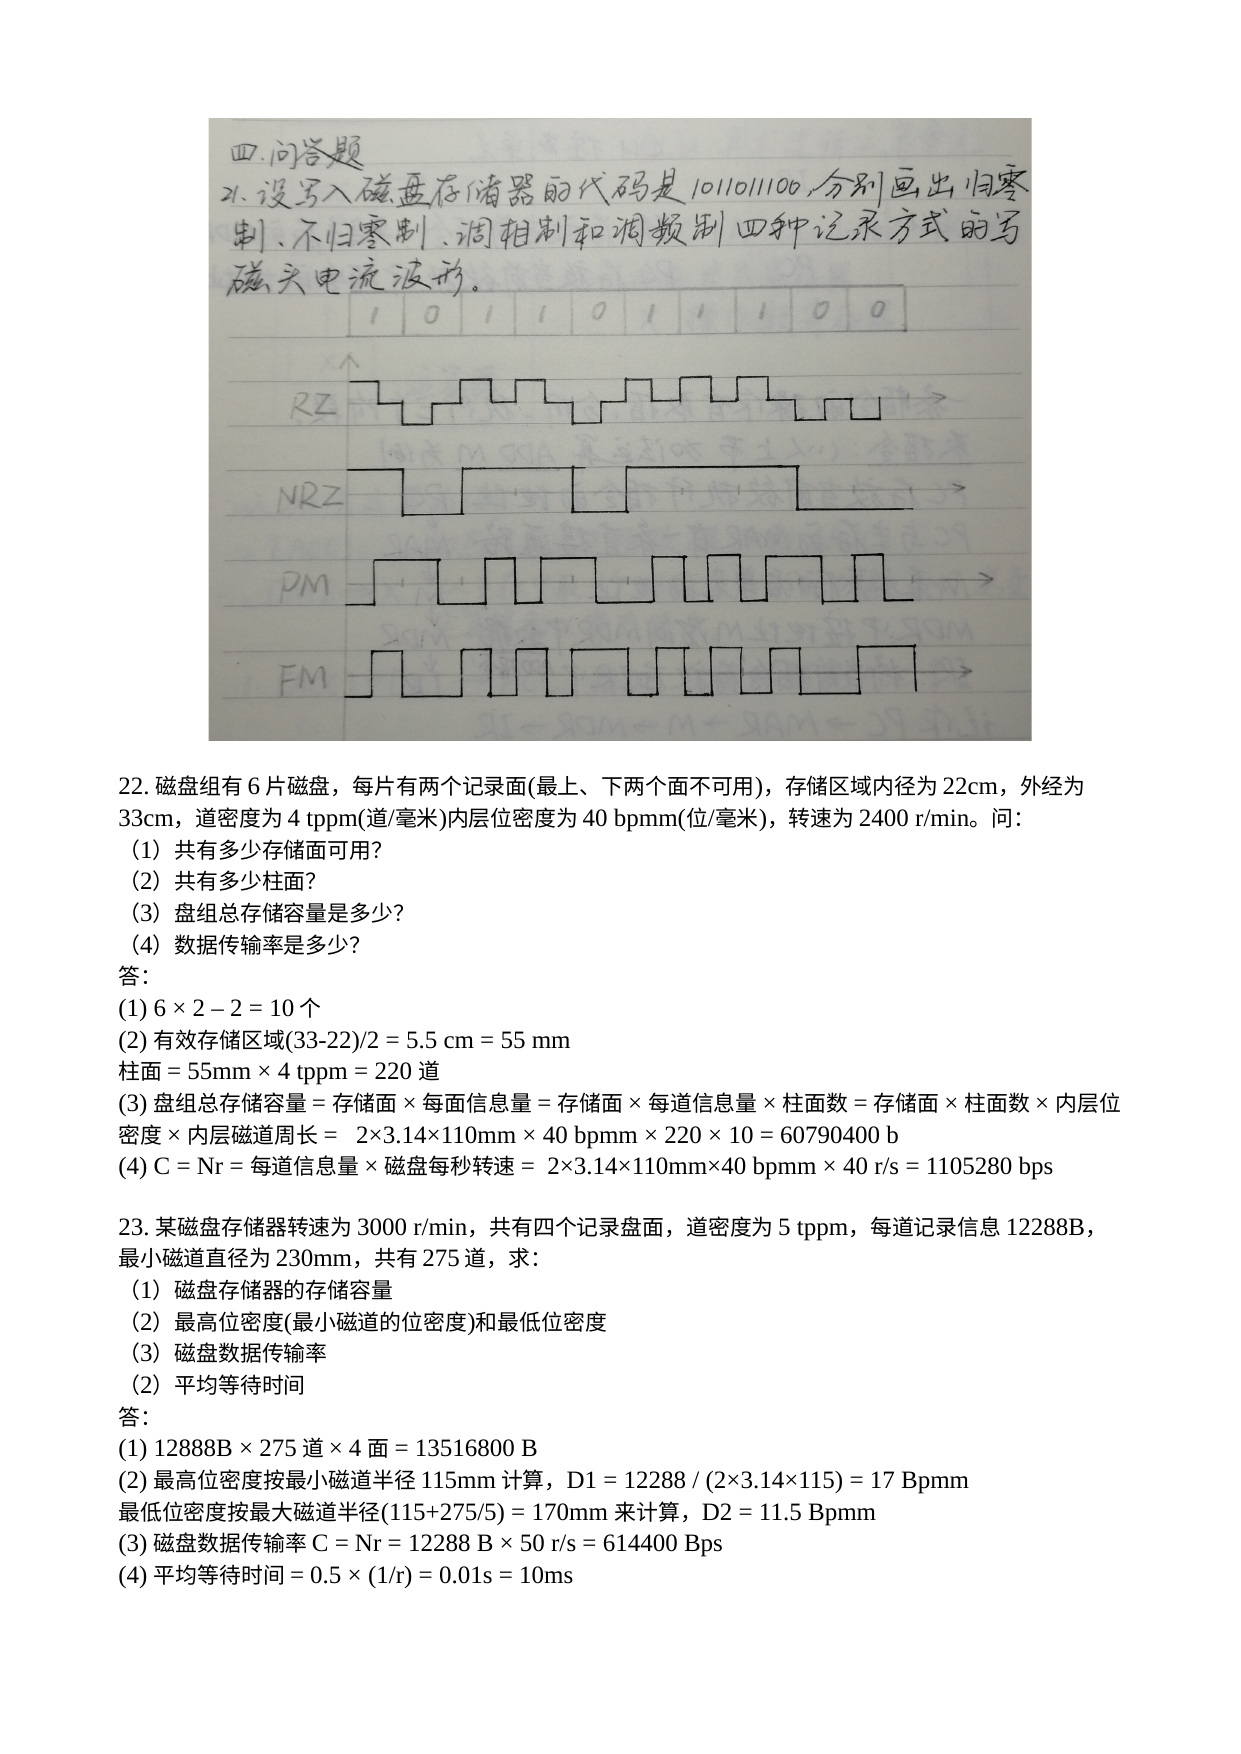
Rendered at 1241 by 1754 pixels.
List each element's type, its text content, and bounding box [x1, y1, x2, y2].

text 答： [118, 959, 1122, 991]
text （1）共有多少存储面可用？ [118, 833, 1122, 864]
text 最低位密度按最大磁道半径(115+275/5) = 170mm 来计算，D2 = 11.5 Bpmm (3) 磁盘数据传输率 C = Nr = 12288 B × 50 r/s = 614400 Bps [118, 1495, 1122, 1558]
text (1) 12888B × 275道 × 4 面 = 13516800 B [118, 1431, 1122, 1463]
text （2）平均等待时间 [118, 1368, 1122, 1400]
text (2) 有效存储区域(33-22)/2 = 5.5 cm = 55 mm [118, 1023, 1122, 1054]
text (3) 盘组总存储容量 = 存储面 × 每面信息量 = 存储面 × 每道信息量 × 柱面数 = 存储面 × 柱面数 × 内层位密度 × 内层磁道周长 = 2×3.14×110mm × 40 bpmm × 220 × 10 = 60790400 b [118, 1086, 1122, 1149]
text （2）最高位密度(最小磁道的位密度)和最低位密度 [118, 1305, 1122, 1336]
text （1）磁盘存储器的存储容量 [118, 1273, 1122, 1305]
text (4) 平均等待时间 = 0.5 × (1/r) = 0.01s = 10ms [118, 1558, 1122, 1590]
picture [208, 118, 1032, 741]
text （3）盘组总存储容量是多少？ [118, 896, 1122, 928]
text （3）磁盘数据传输率 [118, 1336, 1122, 1368]
text (2) 最高位密度按最小磁道半径115mm计算，D1 = 12288 / (2×3.14×115) = 17 Bpmm [118, 1463, 1122, 1495]
text （2）共有多少柱面？ [118, 864, 1122, 896]
text 22. 磁盘组有6片磁盘，每片有两个记录面(最上、下两个面不可用)，存储区域内径为22cm，外经为33cm，道密度为4 tppm(道/毫米)内层位密度为40 bpmm(位/毫米)，转速为2400 r/min。问： [118, 769, 1122, 833]
text （4）数据传输率是多少？ [118, 928, 1122, 959]
text 23. 某磁盘存储器转速为3000 r/min，共有四个记录盘面，道密度为5 tppm，每道记录信息12288B，最小磁道直径为230mm，共有275道，求： [118, 1210, 1122, 1273]
text 答： [118, 1400, 1122, 1431]
text (1) 6 × 2 – 2 = 10个 [118, 991, 1122, 1023]
text 柱面 = 55mm × 4 tppm = 220 道 [118, 1054, 1122, 1086]
text (4) C = Nr = 每道信息量 × 磁盘每秒转速 = 2×3.14×110mm×40 bpmm × 40 r/s = 1105280 bps [118, 1149, 1122, 1181]
